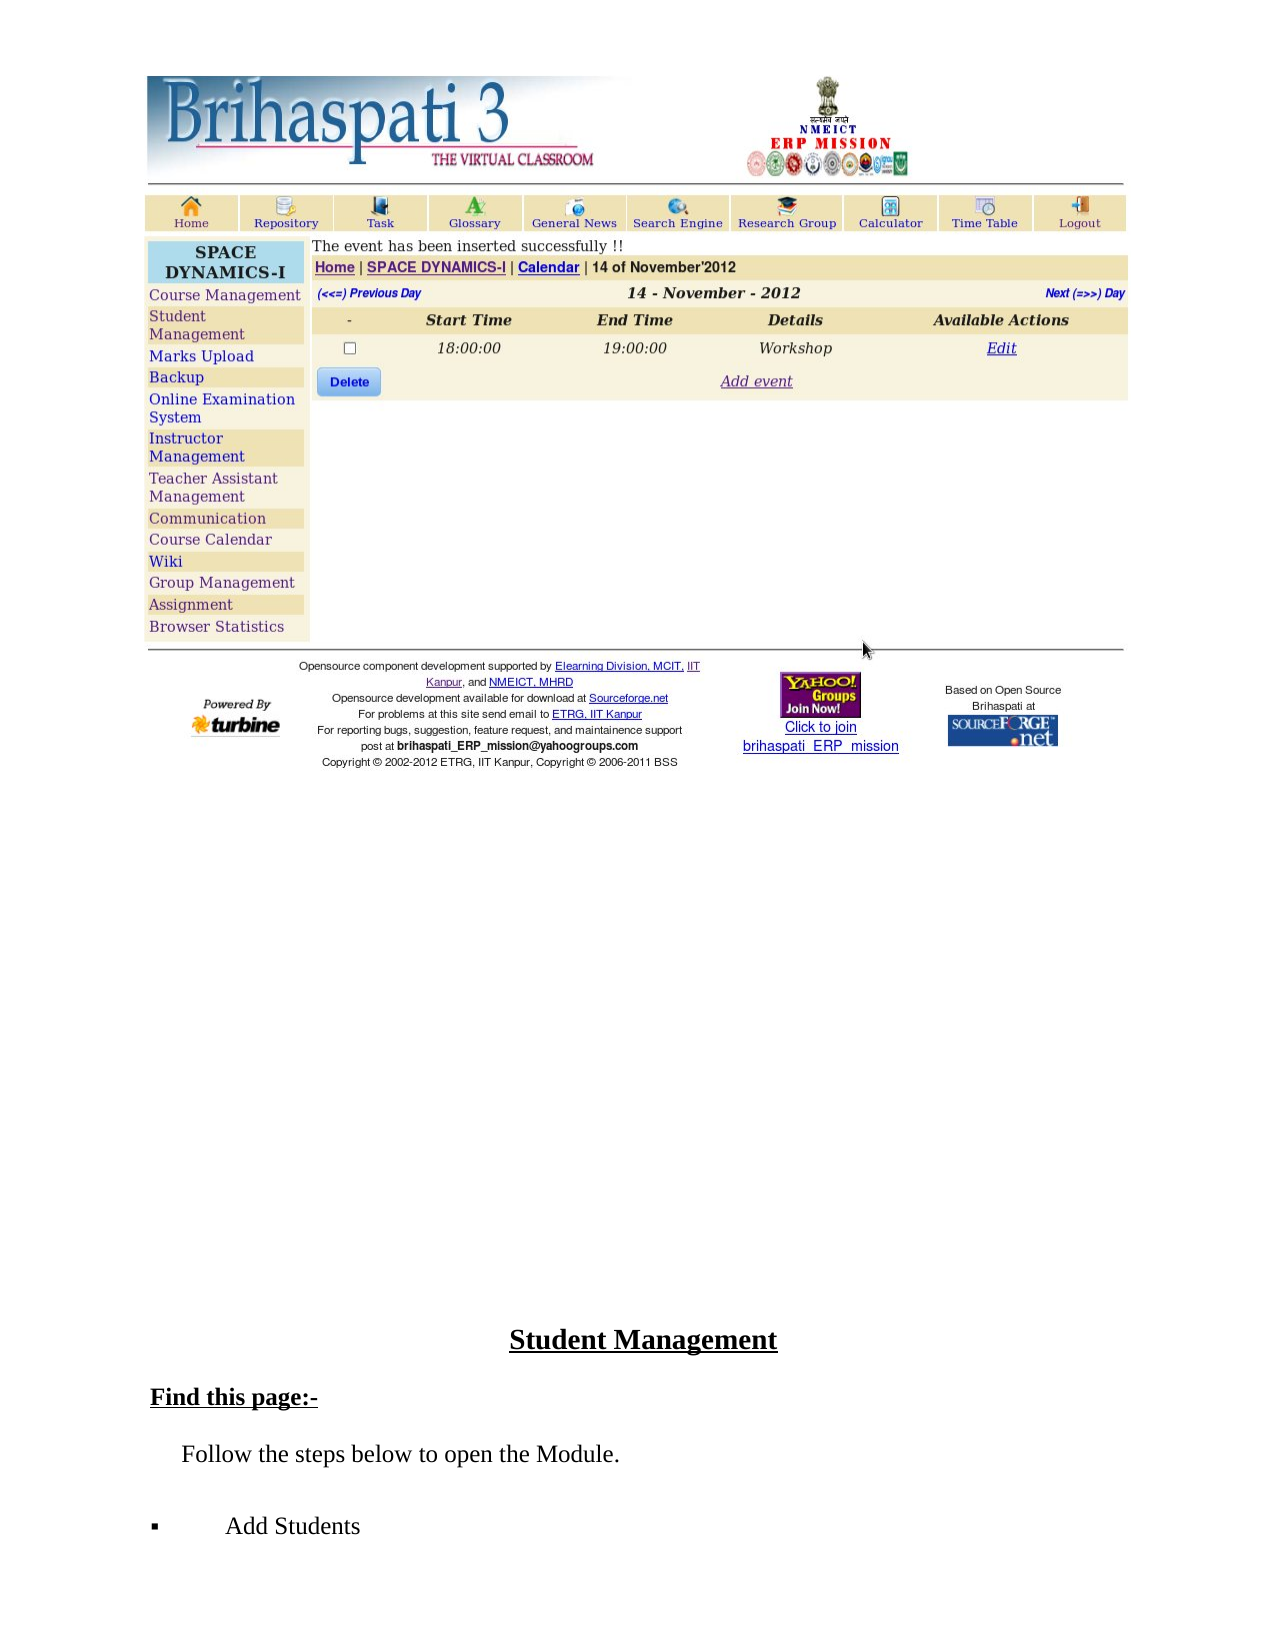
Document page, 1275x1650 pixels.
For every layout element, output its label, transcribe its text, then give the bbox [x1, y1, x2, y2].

picture [144, 75, 1131, 786]
list Add Students [150, 1511, 1136, 1540]
text Find this page:- [150, 1382, 1136, 1411]
text Student Management [150, 1322, 1136, 1356]
text Follow the steps below to open the Module. [150, 1439, 1125, 1468]
